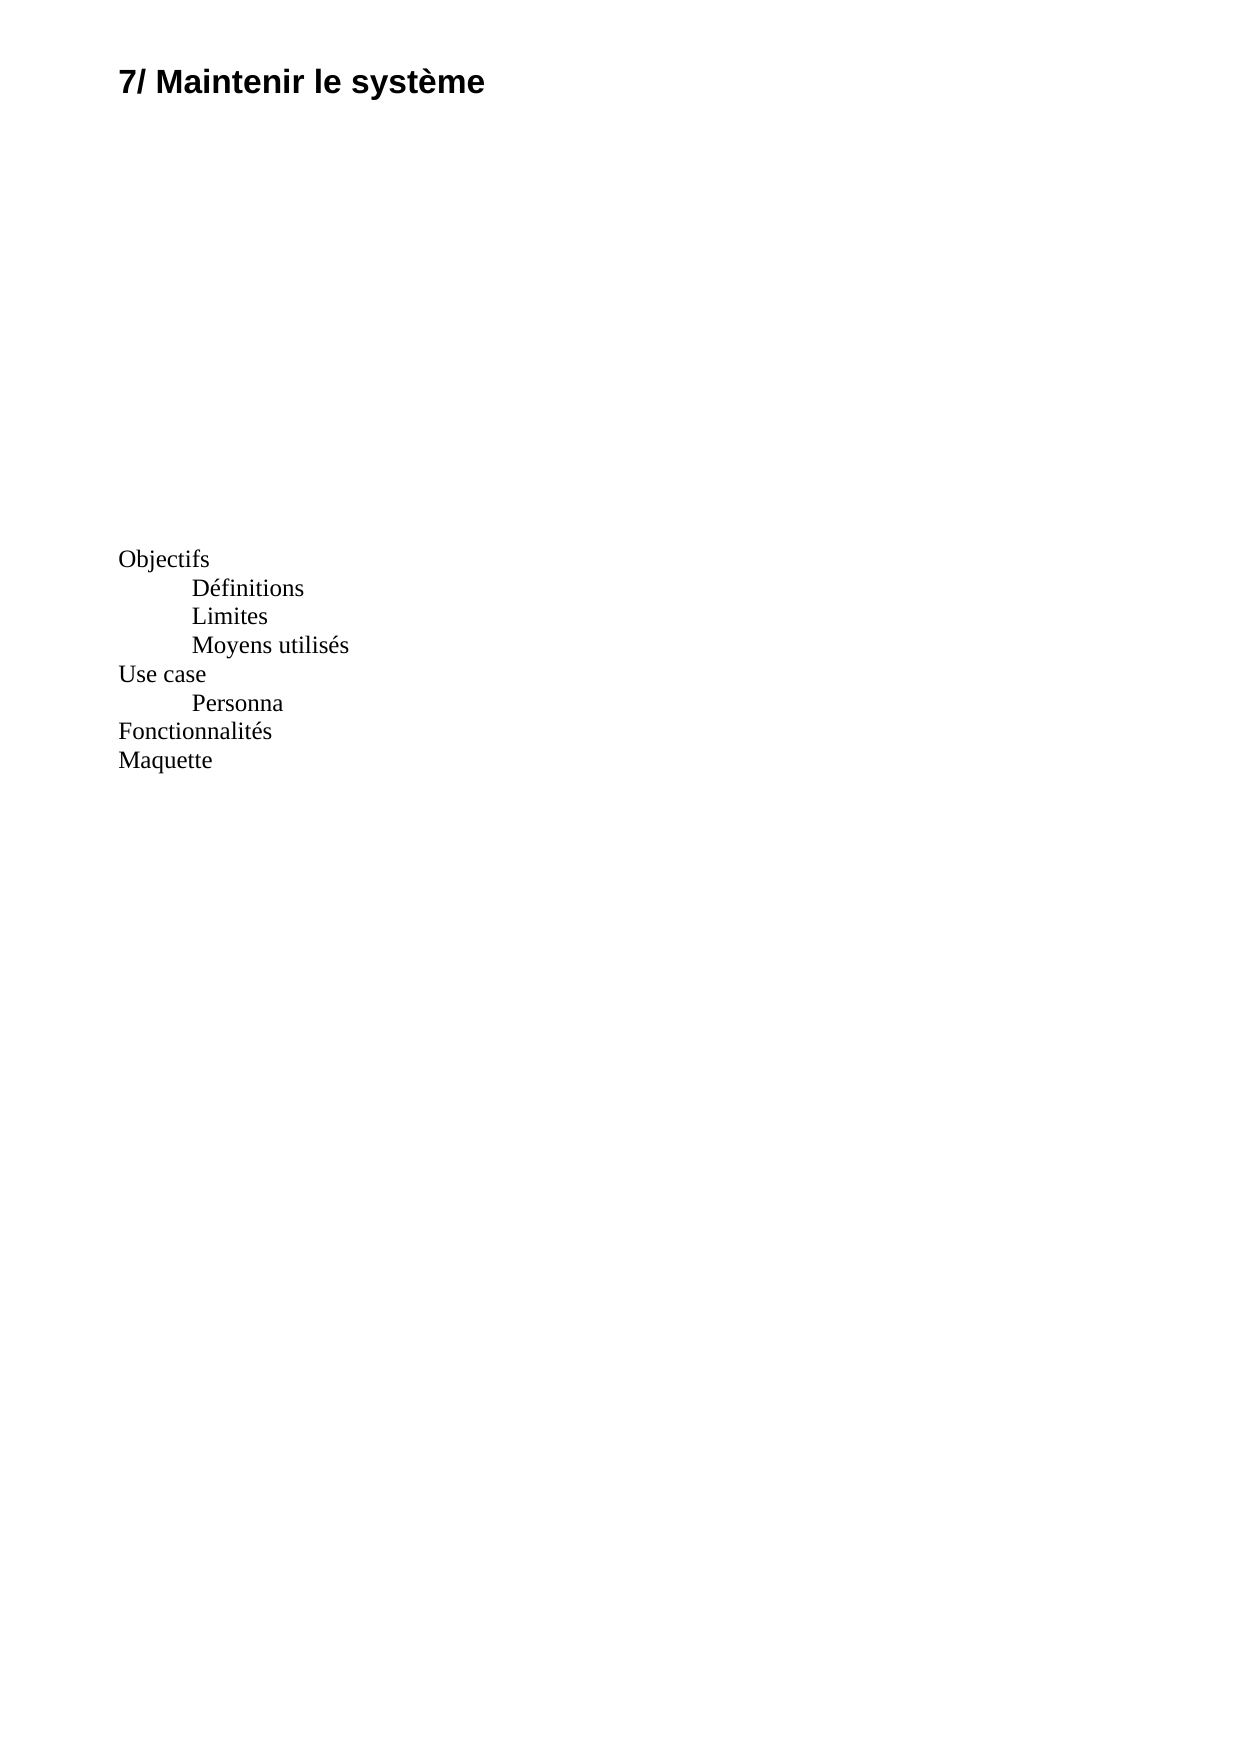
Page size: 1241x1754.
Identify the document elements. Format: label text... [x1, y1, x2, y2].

text Use case [118, 659, 1122, 688]
text Définitions [118, 573, 1122, 601]
text Maquette [118, 745, 1122, 774]
text Limites [118, 601, 1122, 630]
text Fonctionnalités [118, 716, 1122, 745]
text Objectifs [118, 544, 1122, 573]
text Moyens utilisés [118, 630, 1122, 659]
subtitle 7/ Maintenir le système [118, 61, 1122, 100]
text Personna [118, 688, 1122, 716]
